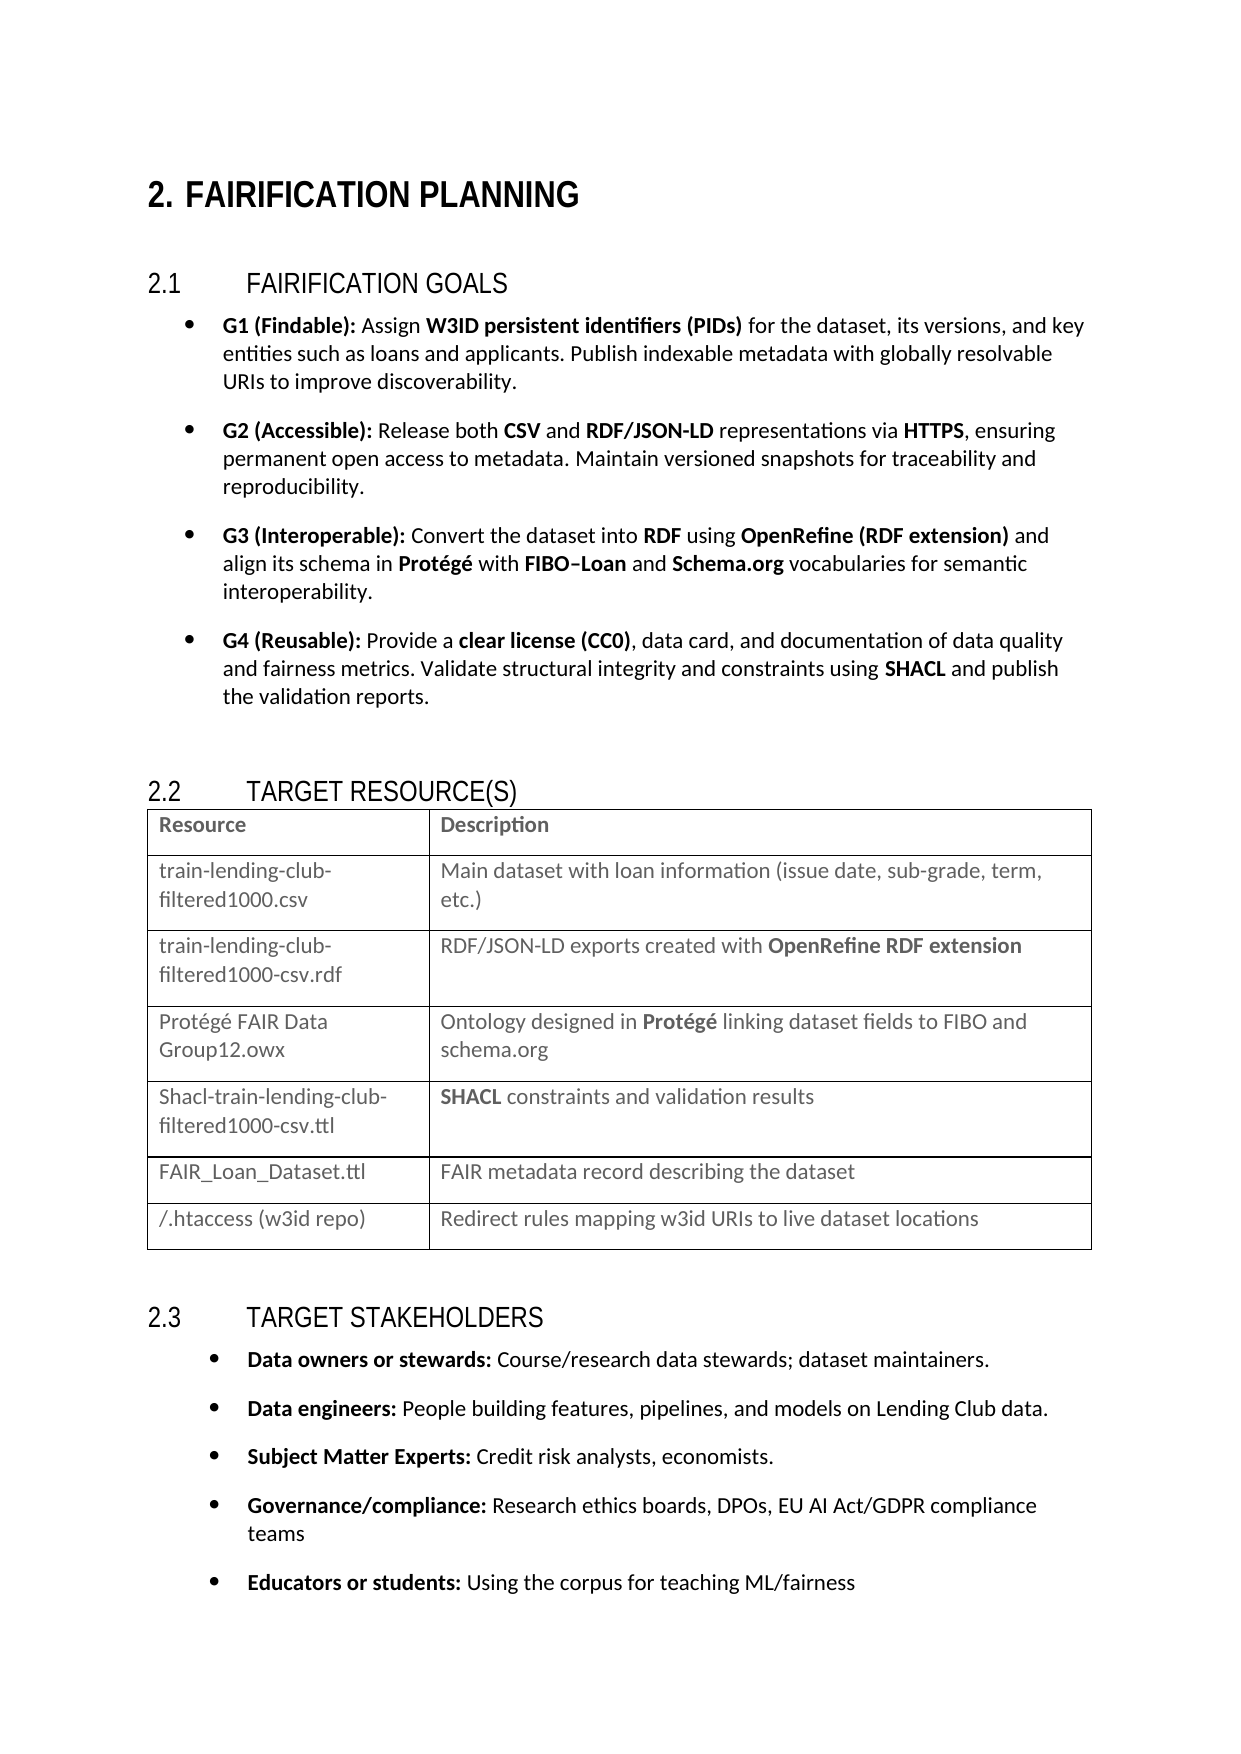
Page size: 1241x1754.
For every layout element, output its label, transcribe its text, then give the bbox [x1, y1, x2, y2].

table_header Resource [148, 810, 429, 855]
table_cell SHACL constraints and validation results [430, 1082, 1091, 1156]
table_cell Ontology designed in Protégé linking dataset fields to FIBO and schema.org [430, 1007, 1091, 1081]
table_cell FAIR metadata record describing the dataset [430, 1158, 1091, 1203]
table_header Description [430, 810, 1091, 855]
table_cell Protégé FAIR Data Group12.owx [148, 1007, 429, 1081]
list Data engineers: People building features, pipelines, and models on Lending Club data. [210, 1394, 1093, 1422]
table_cell train-lending-club-filtered1000.csv [148, 856, 429, 930]
list G1 (Findable): Assign W3ID persistent identifiers (PIDs) for the dataset, its versions, and key entities such as loans and applicants. Publish indexable metadata with globally resolvable URIs to improve discoverability. [185, 311, 1093, 395]
list Subject Matter Experts: Credit risk analysts, economists. [210, 1442, 1093, 1471]
list G3 (Interoperable): Convert the dataset into RDF using OpenRefine (RDF extension) and align its schema in Protégé with FIBO–Loan and Schema.org vocabularies for semantic interoperability. [185, 521, 1093, 605]
table_cell /.htaccess (w3id repo) [148, 1204, 429, 1249]
list Data owners or stewards: Course/research data stewards; dataset maintainers. [210, 1345, 1093, 1373]
list G2 (Accessible): Release both CSV and RDF/JSON-LD representations via HTTPS, ensuring permanent open access to metadata. Maintain versioned snapshots for traceability and reproducibility. [185, 416, 1093, 500]
table_cell FAIR_Loan_Dataset.ttl [148, 1158, 429, 1203]
subtitle FAIRification planning [148, 173, 1093, 216]
table_cell RDF/JSON-LD exports created with OpenRefine RDF extension [430, 931, 1091, 1006]
subtitle Target stakeholders [148, 1300, 1093, 1333]
list Governance/compliance: Research ethics boards, DPOs, EU AI Act/GDPR compliance teams [210, 1491, 1093, 1547]
list G4 (Reusable): Provide a clear license (CC0), data card, and documentation of data quality and fairness metrics. Validate structural integrity and constraints using SHACL and publish the validation reports. [185, 626, 1093, 710]
table_cell Shacl-train-lending-club-filtered1000-csv.ttl [148, 1082, 429, 1156]
table_cell train-lending-club-filtered1000-csv.rdf [148, 931, 429, 1006]
table_cell Redirect rules mapping w3id URIs to live dataset locations [430, 1204, 1091, 1249]
subtitle FAIRification goals [148, 267, 1093, 300]
table_cell Main dataset with loan information (issue date, sub-grade, term, etc.) [430, 856, 1091, 930]
list Educators or students: Using the corpus for teaching ML/fairness [210, 1568, 1093, 1596]
subtitle Target resource(s) [148, 774, 1093, 808]
